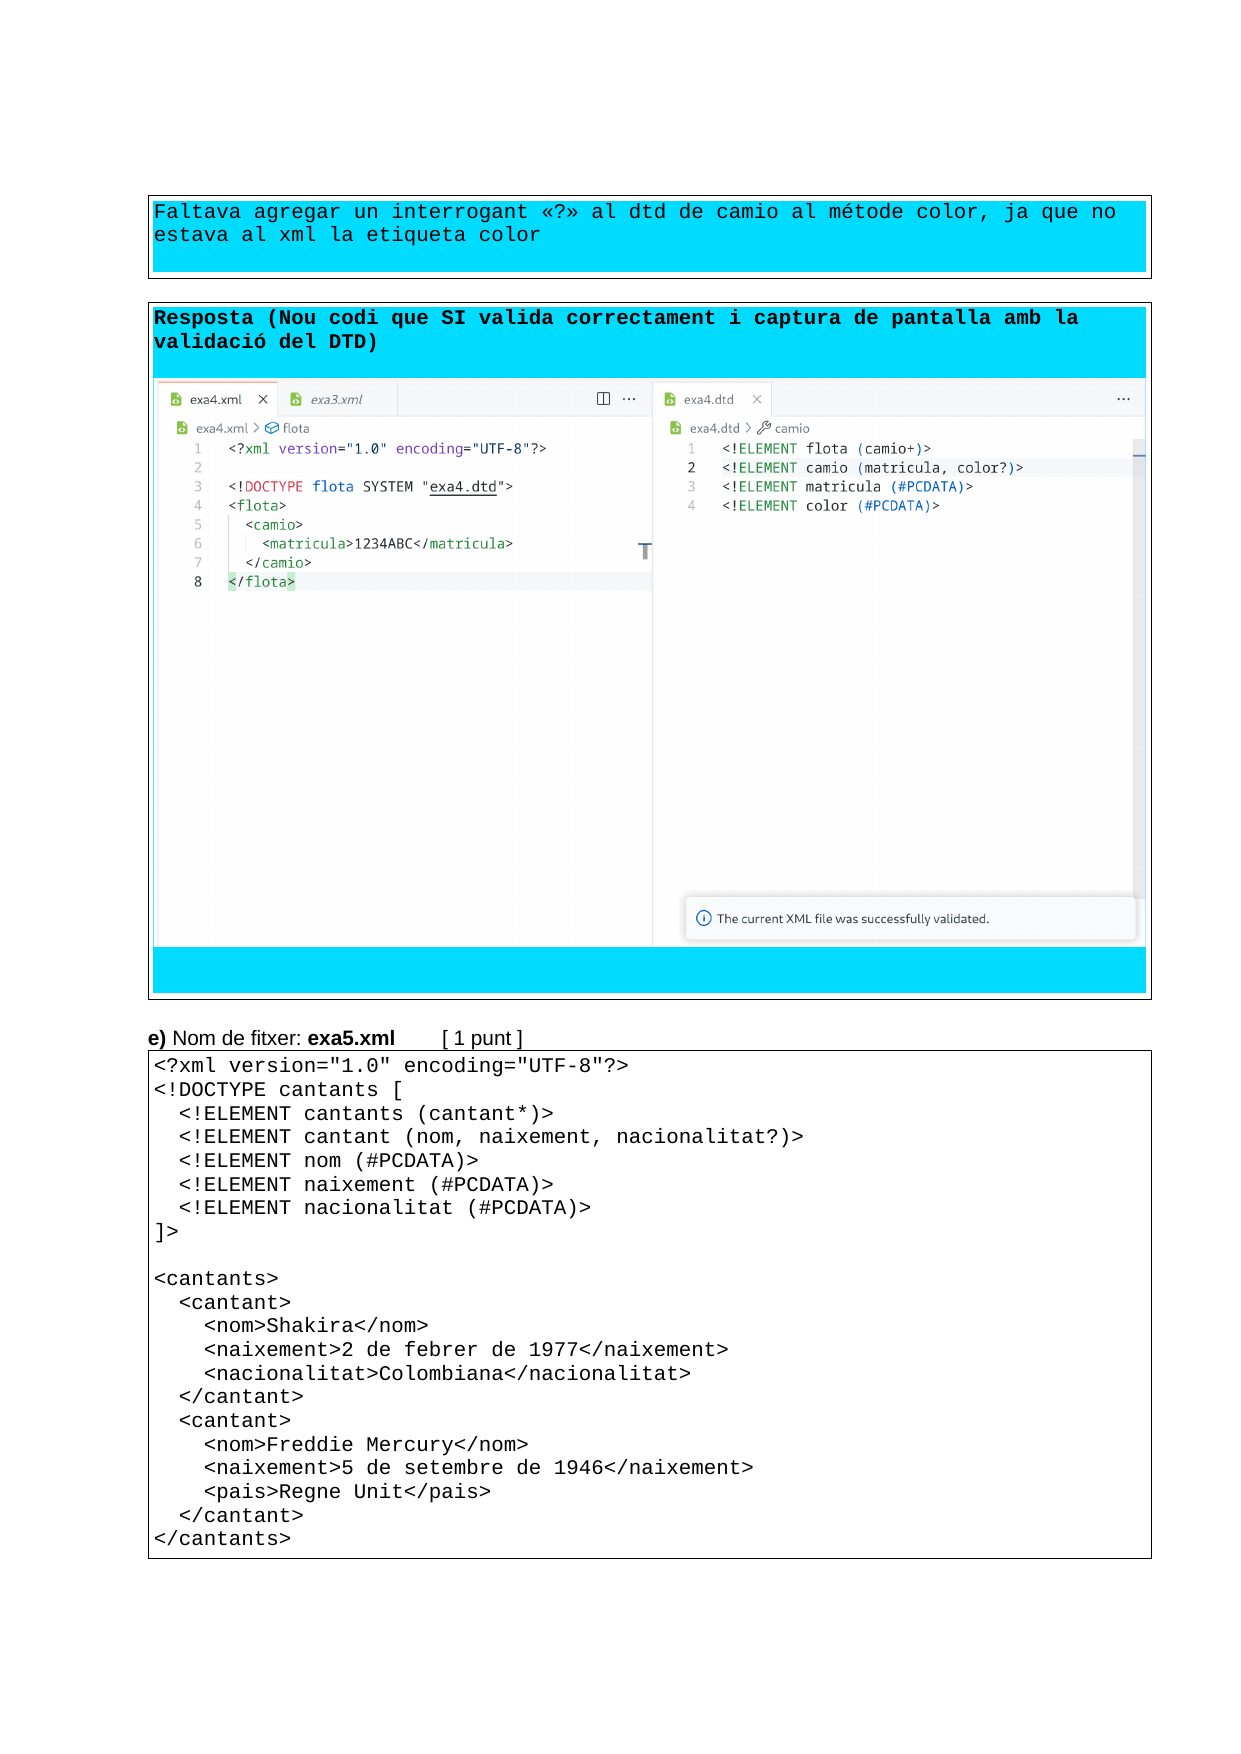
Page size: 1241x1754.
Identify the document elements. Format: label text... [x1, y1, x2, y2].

picture [153, 378, 1146, 947]
table_header <?xml version="1.0" encoding="UTF-8"?> <!DOCTYPE cantants [ <!ELEMENT cantants (cantant*)> <!ELEMENT cantant (nom, naixement, nacionalitat?)> <!ELEMENT nom (#PCDATA)> <!ELEMENT naixement (#PCDATA)> <!ELEMENT nacionalitat (#PCDATA)> ]> <cantants> <cantant> <nom>Shakira</nom> <naixement>2 de febrer de 1977</naixement> <nacionalitat>Colombiana</nacionalitat> </cantant> <cantant> <nom>Freddie Mercury</nom> <naixement>5 de setembre de 1946</naixement> <pais>Regne Unit</pais> </cantant> </cantants> [149, 1051, 1151, 1558]
table_header Resposta (Nou codi que SI valida correctament i captura de pantalla amb la validació del DTD) [149, 303, 1151, 999]
table_header Faltava agregar un interrogant «?» al dtd de camio al métode color, ja que no estava al xml la etiqueta color [149, 196, 1151, 277]
text e) Nom de fitxer: exa5.xml [ 1 punt ] [148, 1026, 1151, 1049]
